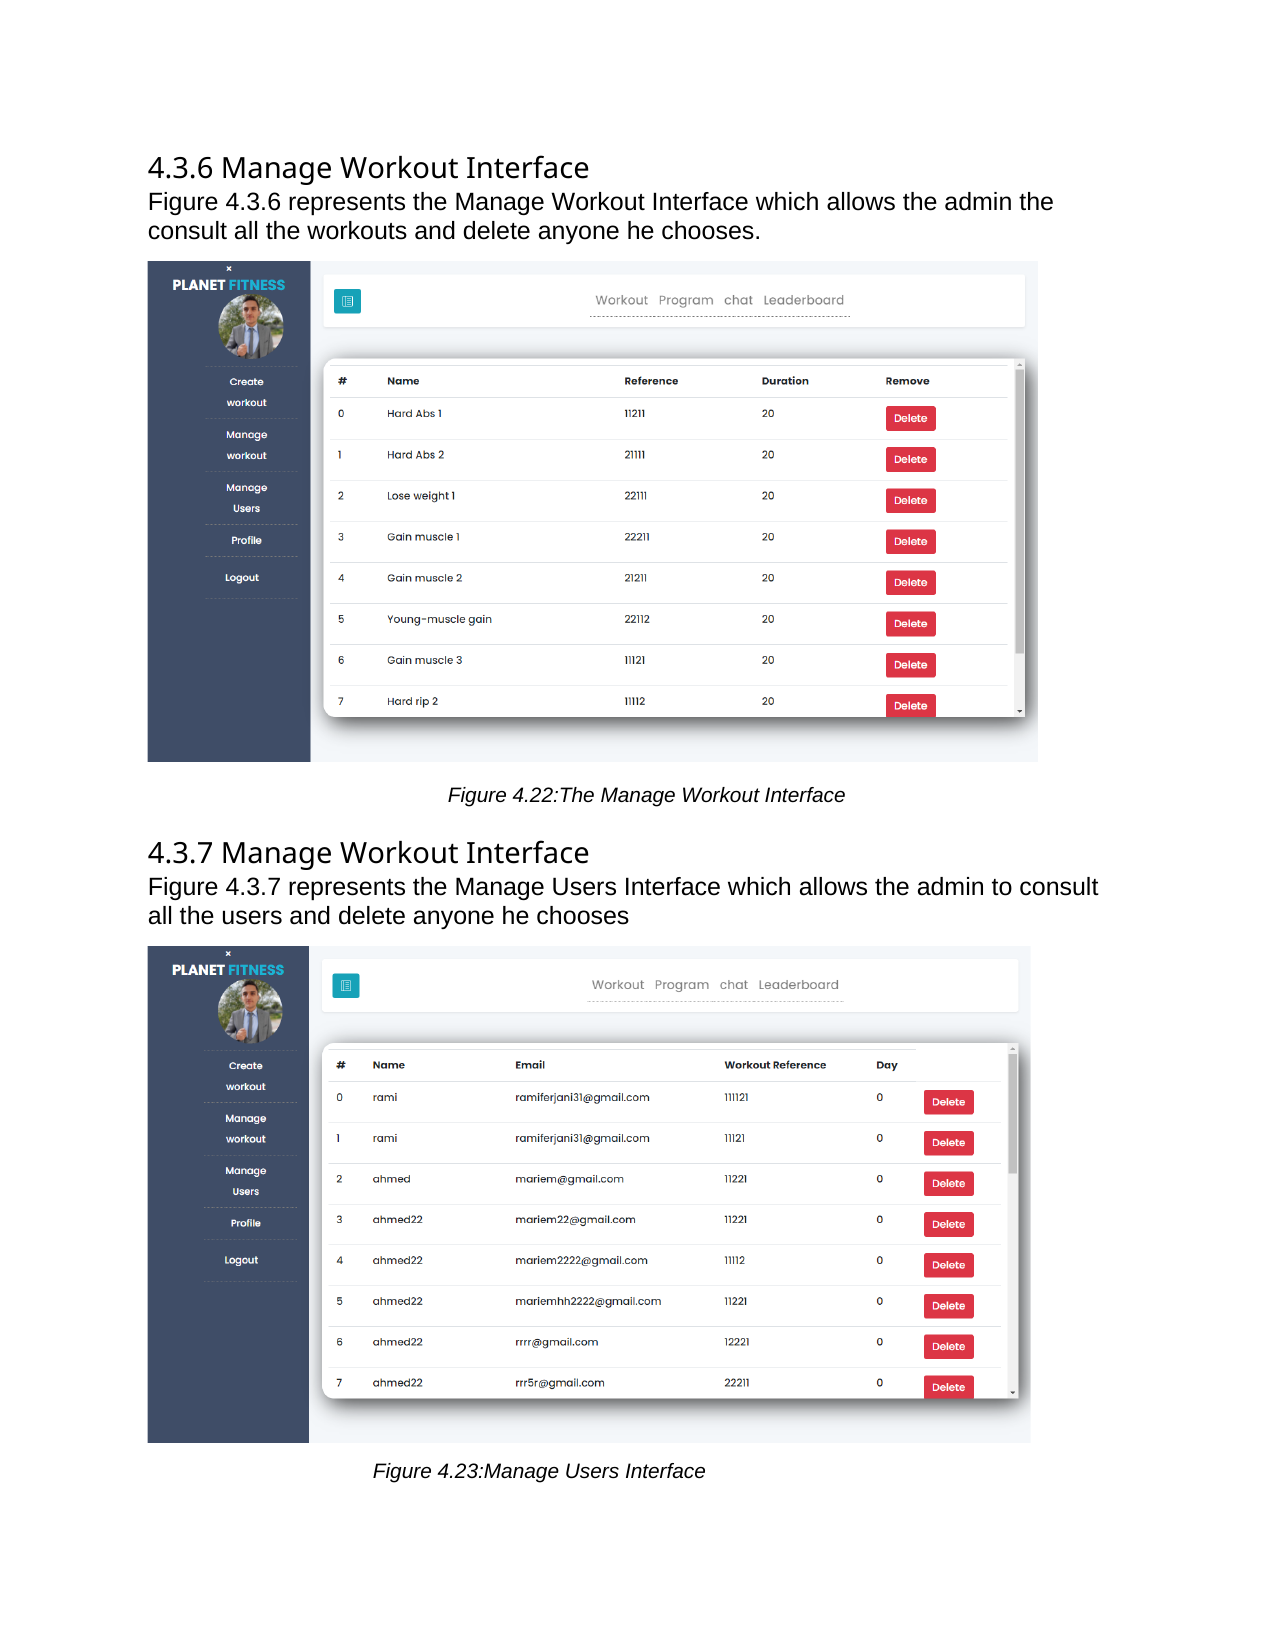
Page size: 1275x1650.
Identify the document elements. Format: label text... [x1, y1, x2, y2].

subtitle 4.3.6 Manage Workout Interface [148, 148, 1127, 187]
text Figure ‎4.23:Manage Users Interface [298, 1459, 1127, 1483]
text Figure 4.3.6 represents the Manage Workout Interface which allows the admin the consult all the workouts and delete anyone he chooses. [148, 187, 1127, 245]
text Figure ‎4.22:The Manage Workout Interface [373, 779, 1127, 807]
text Figure 4.3.7 represents the Manage Users Interface which allows the admin to consult all the users and delete anyone he chooses [148, 872, 1127, 929]
subtitle 4.3.7 Manage Workout Interface [148, 832, 1127, 872]
